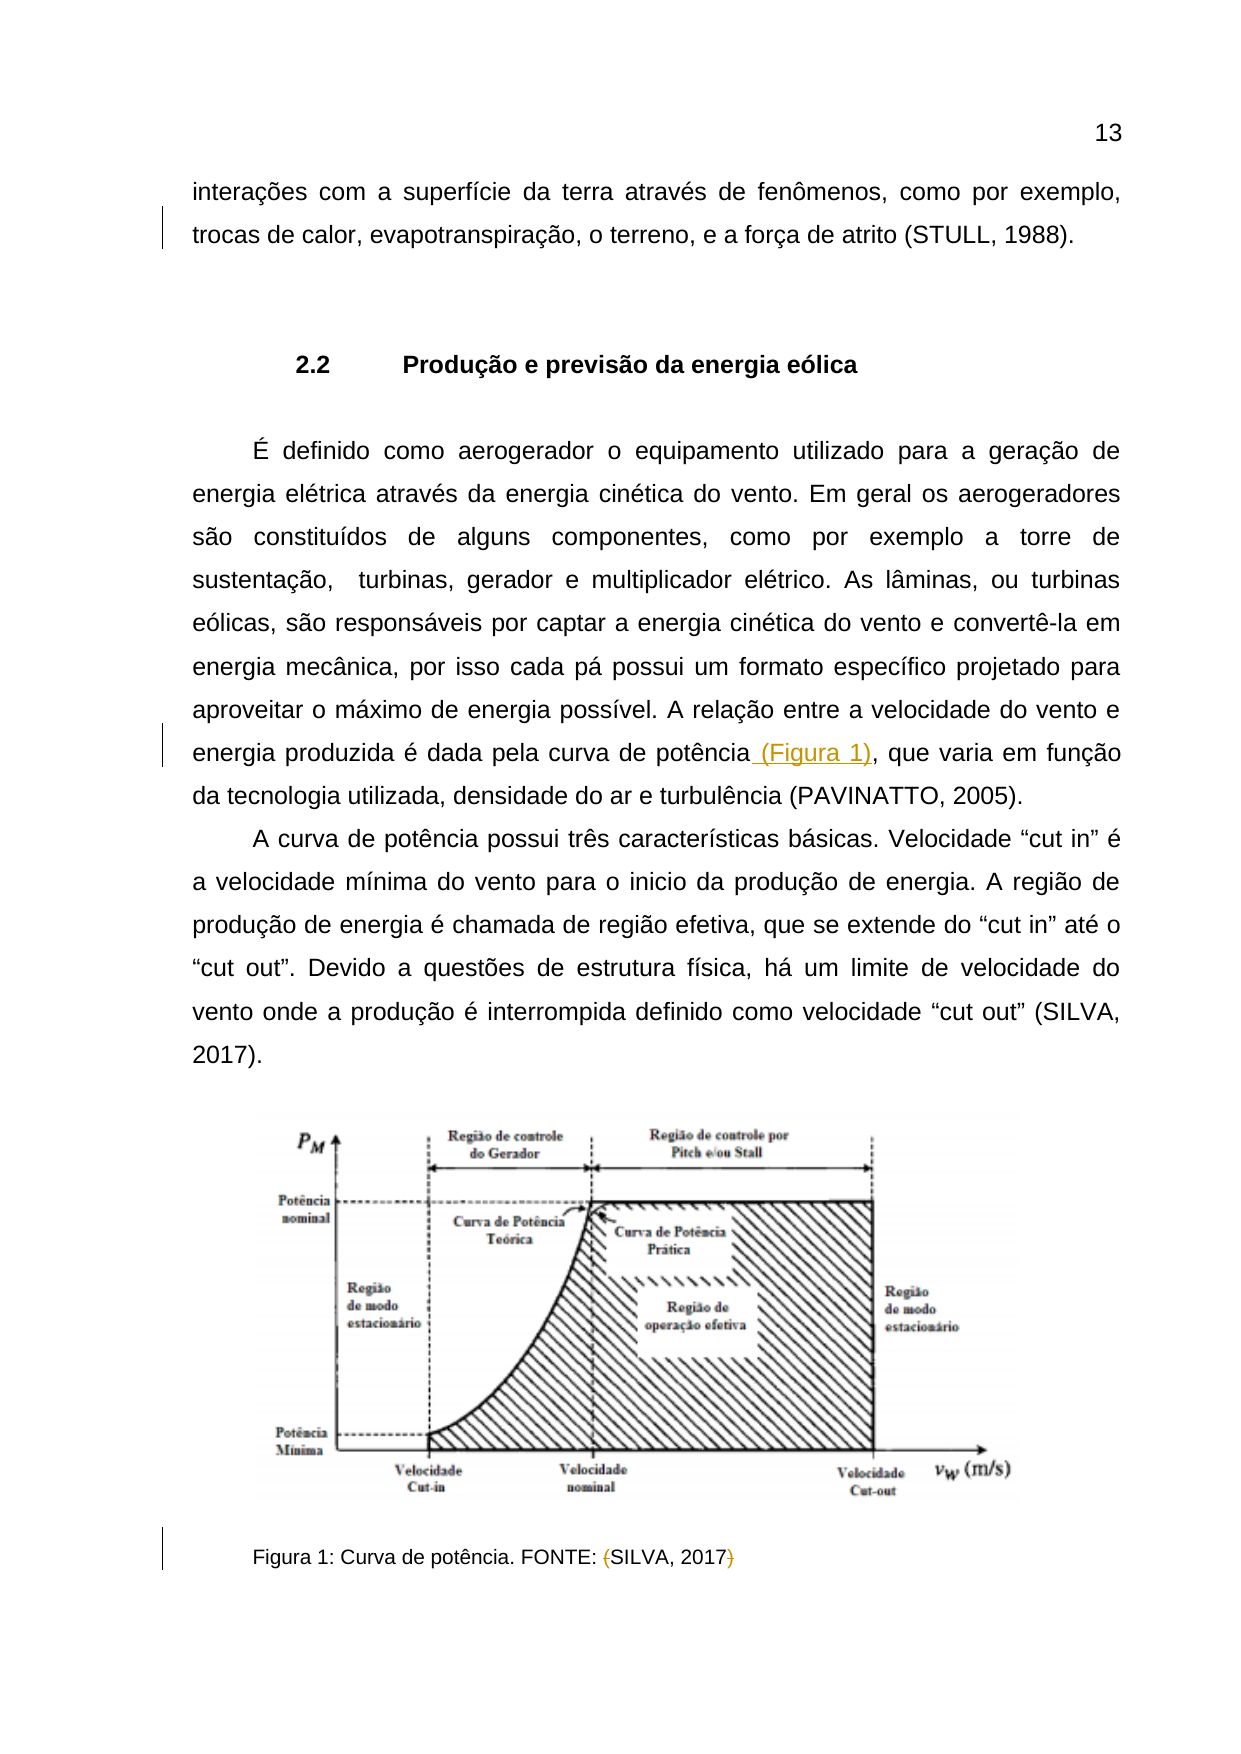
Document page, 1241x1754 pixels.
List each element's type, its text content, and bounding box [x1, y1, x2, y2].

text Figura 1: Curva de potência. FONTE: SILVA, 2017 [177, 1500, 1122, 1570]
text A curva de potência possui três características básicas. Velocidade “cut in” é a velocidade mínima do vento para o inicio da produção de energia. A região de produção de energia é chamada de região efetiva, que se extende do “cut in” até o “cut out”. Devido a questões de estrutura física, há um limite de velocidade do vento onde a produção é interrompida definido como velocidade “cut out” (SILVA, 2017). [177, 824, 1122, 1068]
text interações com a superfície da terra através de fenômenos, como por exemplo, trocas de calor, evapotranspiração, o terreno, e a força de atrito (STULL, 1988). [177, 177, 1122, 249]
subtitle Produção e previsão da energia eólica [207, 350, 1122, 378]
text É definido como aerogerador o equipamento utilizado para a geração de energia elétrica através da energia cinética do vento. Em geral os aerogeradores são constituídos de alguns componentes, como por exemplo a torre de sustentação, turbinas, gerador e multiplicador elétrico. As lâminas, ou turbinas eólicas, são responsáveis por captar a energia cinética do vento e convertê-la em energia mecânica, por isso cada pá possui um formato específico projetado para aproveitar o máximo de energia possível. A relação entre a velocidade do vento e energia produzida é dada pela curva de potência (Figura 1), que varia em função da tecnologia utilizada, densidade do ar e turbulência (PAVINATTO, 2005). [177, 436, 1122, 810]
picture [248, 1097, 1033, 1513]
